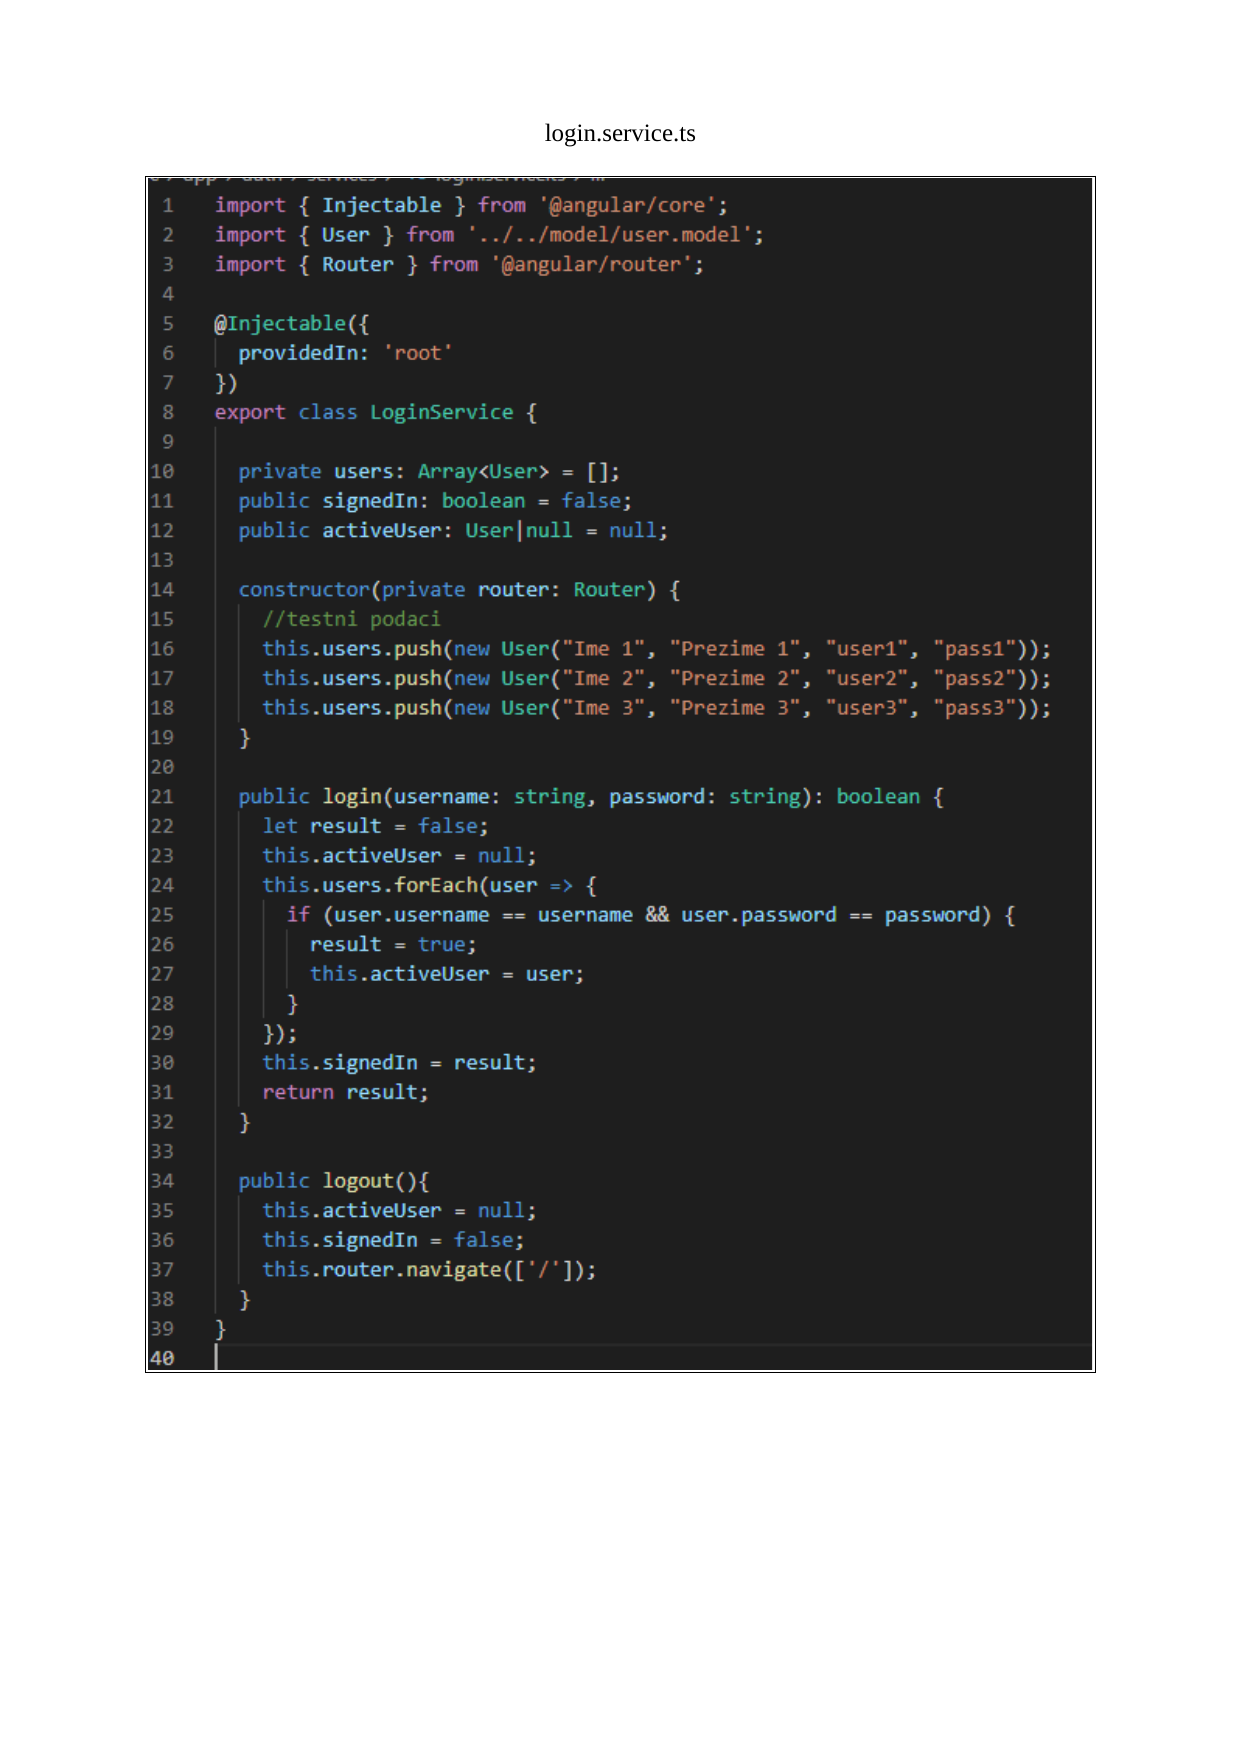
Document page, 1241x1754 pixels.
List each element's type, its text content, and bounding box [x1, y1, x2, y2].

text login.service.ts [118, 118, 1122, 147]
picture [148, 178, 1093, 1370]
